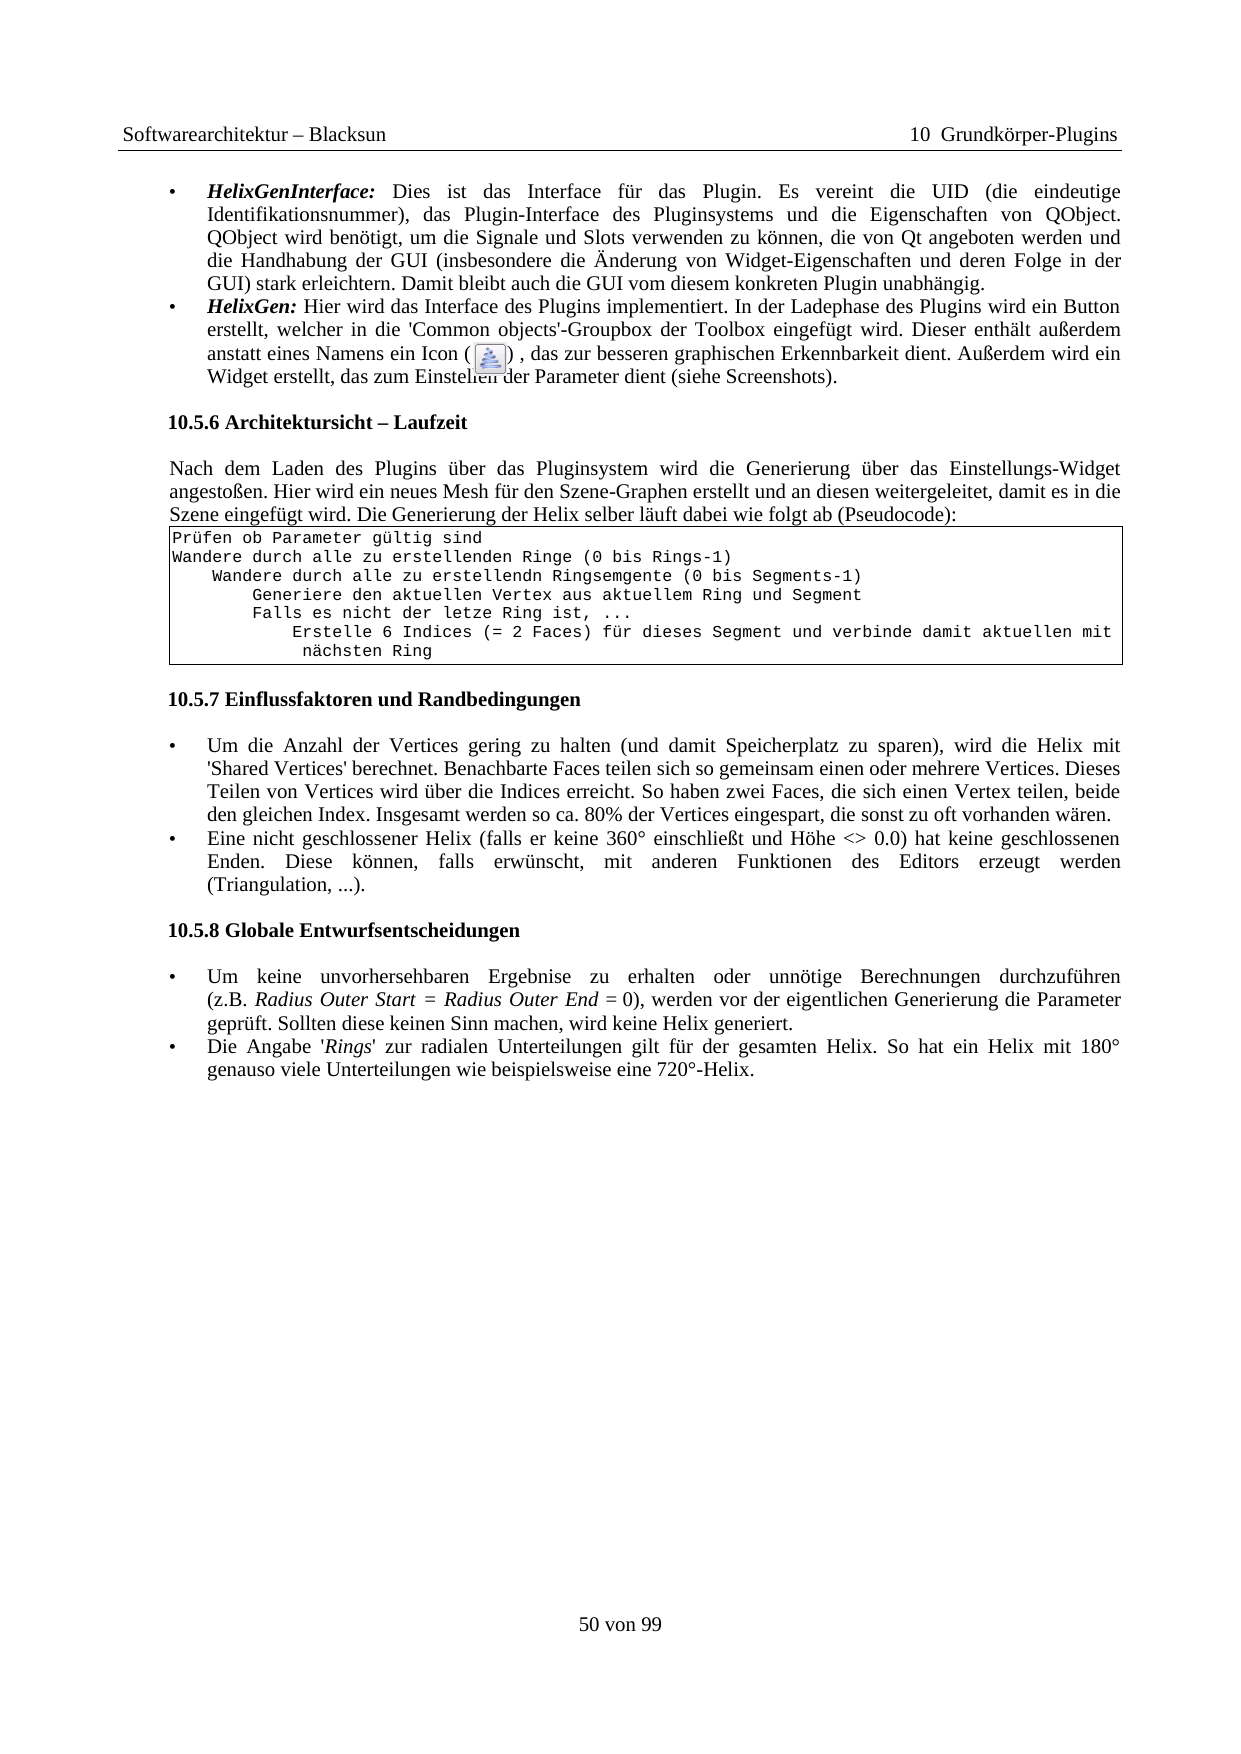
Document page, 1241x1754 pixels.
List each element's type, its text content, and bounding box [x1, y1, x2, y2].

text Nach dem Laden des Plugins über das Pluginsystem wird die Generierung über das Einstellungs-Widget angestoßen. Hier wird ein neues Mesh für den Szene-Graphen erstellt und an diesen weitergeleitet, damit es in die Szene eingefügt wird. Die Generierung der Helix selber läuft dabei wie folgt ab (Pseudocode): [169, 457, 1122, 526]
text Erstelle 6 Indices (= 2 Faces) für dieses Segment und verbinde damit aktuellen mit [170, 621, 1122, 639]
text Generiere den aktuellen Vertex aus aktuellem Ring und Segment [170, 583, 1122, 602]
subtitle Globale Entwurfsentscheidungen [149, 919, 1122, 942]
text Falls es nicht der letze Ring ist, ... [170, 602, 1122, 621]
text Wandere durch alle zu erstellenden Ringe (0 bis Rings-1) [170, 545, 1122, 564]
subtitle Einflussfaktoren und Randbedingungen [149, 688, 1122, 711]
list Um keine unvorhersehbaren Ergebnise zu erhalten oder unnötige Berechnungen durchzuführen (z.B. Radius Outer Start = Radius Outer End = 0), werden vor der eigentlichen Generierung die Parameter geprüft. Sollten diese keinen Sinn machen, wird keine Helix generiert. [169, 965, 1122, 1034]
picture [473, 342, 507, 376]
list HelixGen: Hier wird das Interface des Plugins implementiert. In der Ladephase des Plugins wird ein Button erstellt, welcher in die 'Common objects'-Groupbox der Toolbox eingefügt wird. Dieser enthält außerdem anstatt eines Namens ein Icon ( ) , das zur besseren graphischen Erkennbarkeit dient. Außerdem wird ein Widget erstellt, das zum Einstellen der Parameter dient (siehe Screenshots). [169, 295, 1122, 388]
subtitle Architektursicht – Laufzeit [149, 411, 1122, 434]
text nächsten Ring [170, 639, 1122, 664]
text Prüfen ob Parameter gültig sind [170, 527, 1122, 545]
list Die Angabe 'Rings' zur radialen Unterteilungen gilt für der gesamten Helix. So hat ein Helix mit 180° genauso viele Unterteilungen wie beispielsweise eine 720°-Helix. [169, 1034, 1122, 1081]
list Um die Anzahl der Vertices gering zu halten (und damit Speicherplatz zu sparen), wird die Helix mit 'Shared Vertices' berechnet. Benachbarte Faces teilen sich so gemeinsam einen oder mehrere Vertices. Dieses Teilen von Vertices wird über die Indices erreicht. So haben zwei Faces, die sich einen Vertex teilen, beide den gleichen Index. Insgesamt werden so ca. 80% der Vertices eingespart, die sonst zu oft vorhanden wären. [169, 734, 1122, 826]
list Eine nicht geschlossener Helix (falls er keine 360° einschließt und Höhe <> 0.0) hat keine geschlossenen Enden. Diese können, falls erwünscht, mit anderen Funktionen des Editors erzeugt werden (Triangulation, ...). [169, 826, 1122, 896]
list HelixGenInterface: Dies ist das Interface für das Plugin. Es vereint die UID (die eindeutige Identifikationsnummer), das Plugin-Interface des Pluginsystems und die Eigenschaften von QObject. QObject wird benötigt, um die Signale und Slots verwenden zu können, die von Qt angeboten werden und die Handhabung der GUI (insbesondere die Änderung von Widget-Eigenschaften und deren Folge in der GUI) stark erleichtern. Damit bleibt auch die GUI vom diesem konkreten Plugin unabhängig. [169, 179, 1122, 295]
text Wandere durch alle zu erstellendn Ringsemgente (0 bis Segments-1) [170, 564, 1122, 583]
